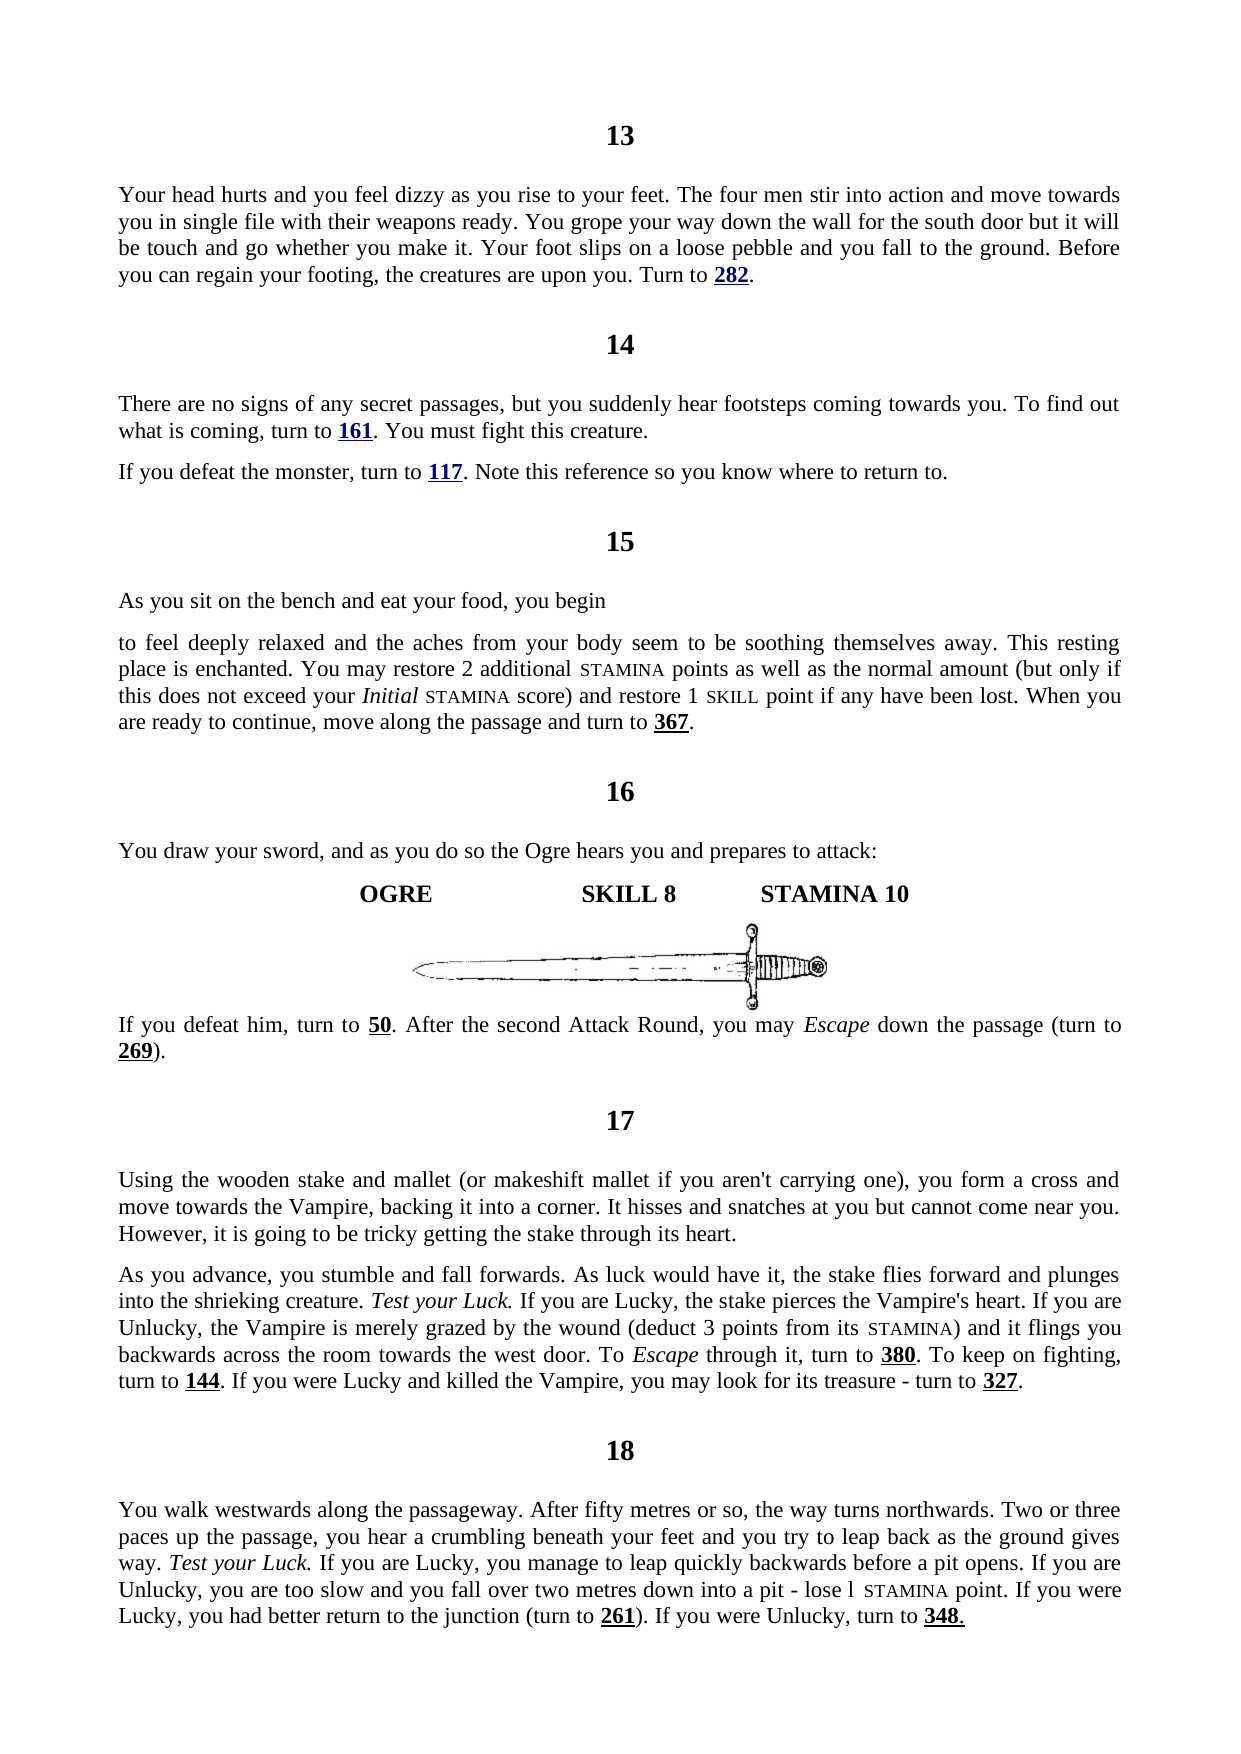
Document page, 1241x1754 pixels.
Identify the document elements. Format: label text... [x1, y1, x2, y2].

subtitle 13 [118, 118, 1122, 152]
subtitle 14 [118, 327, 1122, 361]
subtitle 16 [118, 774, 1122, 808]
text There are no signs of any secret passages, but you suddenly hear footsteps coming towards you. To find out what is coming, turn to 161. You must fight this creature. [118, 390, 1122, 443]
text to feel deeply relaxed and the aches from your body seem to be soothing themselves away. This resting place is enchanted. You may restore 2 additional stamina points as well as the normal amount (but only if this does not exceed your Initial stamina score) and restore 1 skill point if any have been lost. When you are ready to continue, move along the passage and turn to 367. [118, 628, 1122, 735]
text You walk westwards along the passageway. After fifty metres or so, the way turns northwards. Two or three paces up the passage, you hear a crumbling beneath your feet and you try to leap back as the ground gives way. Test your Luck. If you are Lucky, you manage to leap quickly backwards before a pit opens. If you are Unlucky, you are too slow and you fall over two metres down into a pit - lose l stamina point. If you were Lucky, you had better return to the junction (turn to 261). If you were Unlucky, turn to 348. [118, 1496, 1122, 1629]
subtitle 15 [118, 524, 1122, 558]
text Using the wooden stake and mallet (or makeshift mallet if you aren't carrying one), you form a cross and move towards the Vampire, backing it into a corner. It hisses and snatches at you but cannot come near you. However, it is going to be tricky getting the stake through its heart. [118, 1166, 1122, 1246]
text As you sit on the bench and eat your food, you begin [118, 587, 1122, 614]
text If you defeat the monster, turn to 117. Note this reference so you know where to return to. [118, 458, 1122, 484]
text OGRE SKILL 8 STAMINA 10 [118, 879, 1122, 908]
text Your head hurts and you feel dizzy as you rise to your feet. The four men stir into action and move towards you in single file with their weapons ready. You grope your way down the wall for the south door but it will be touch and go whether you make it. Your foot slips on a loose pebble and you fall to the ground. Before you can regain your footing, the creatures are upon you. Turn to 282. [118, 181, 1122, 287]
subtitle 18 [118, 1433, 1122, 1467]
picture [412, 922, 828, 1011]
text As you advance, you stumble and fall forwards. As luck would have it, the stake flies forward and plunges into the shrieking creature. Test your Luck. If you are Lucky, the stake pierces the Vampire's heart. If you are Unlucky, the Vampire is merely grazed by the wound (deduct 3 points from its stamina) and it flings you backwards across the room towards the west door. To Escape through it, turn to 380. To keep on fighting, turn to 144. If you were Lucky and killed the Vampire, you may look for its treasure - turn to 327. [118, 1261, 1122, 1393]
text You draw your sword, and as you do so the Ogre hears you and prepares to attack: [118, 837, 1122, 864]
subtitle 17 [118, 1103, 1122, 1137]
text If you defeat him, turn to 50. After the second Attack Round, you may Escape down the passage (turn to 269). [118, 922, 1122, 1064]
